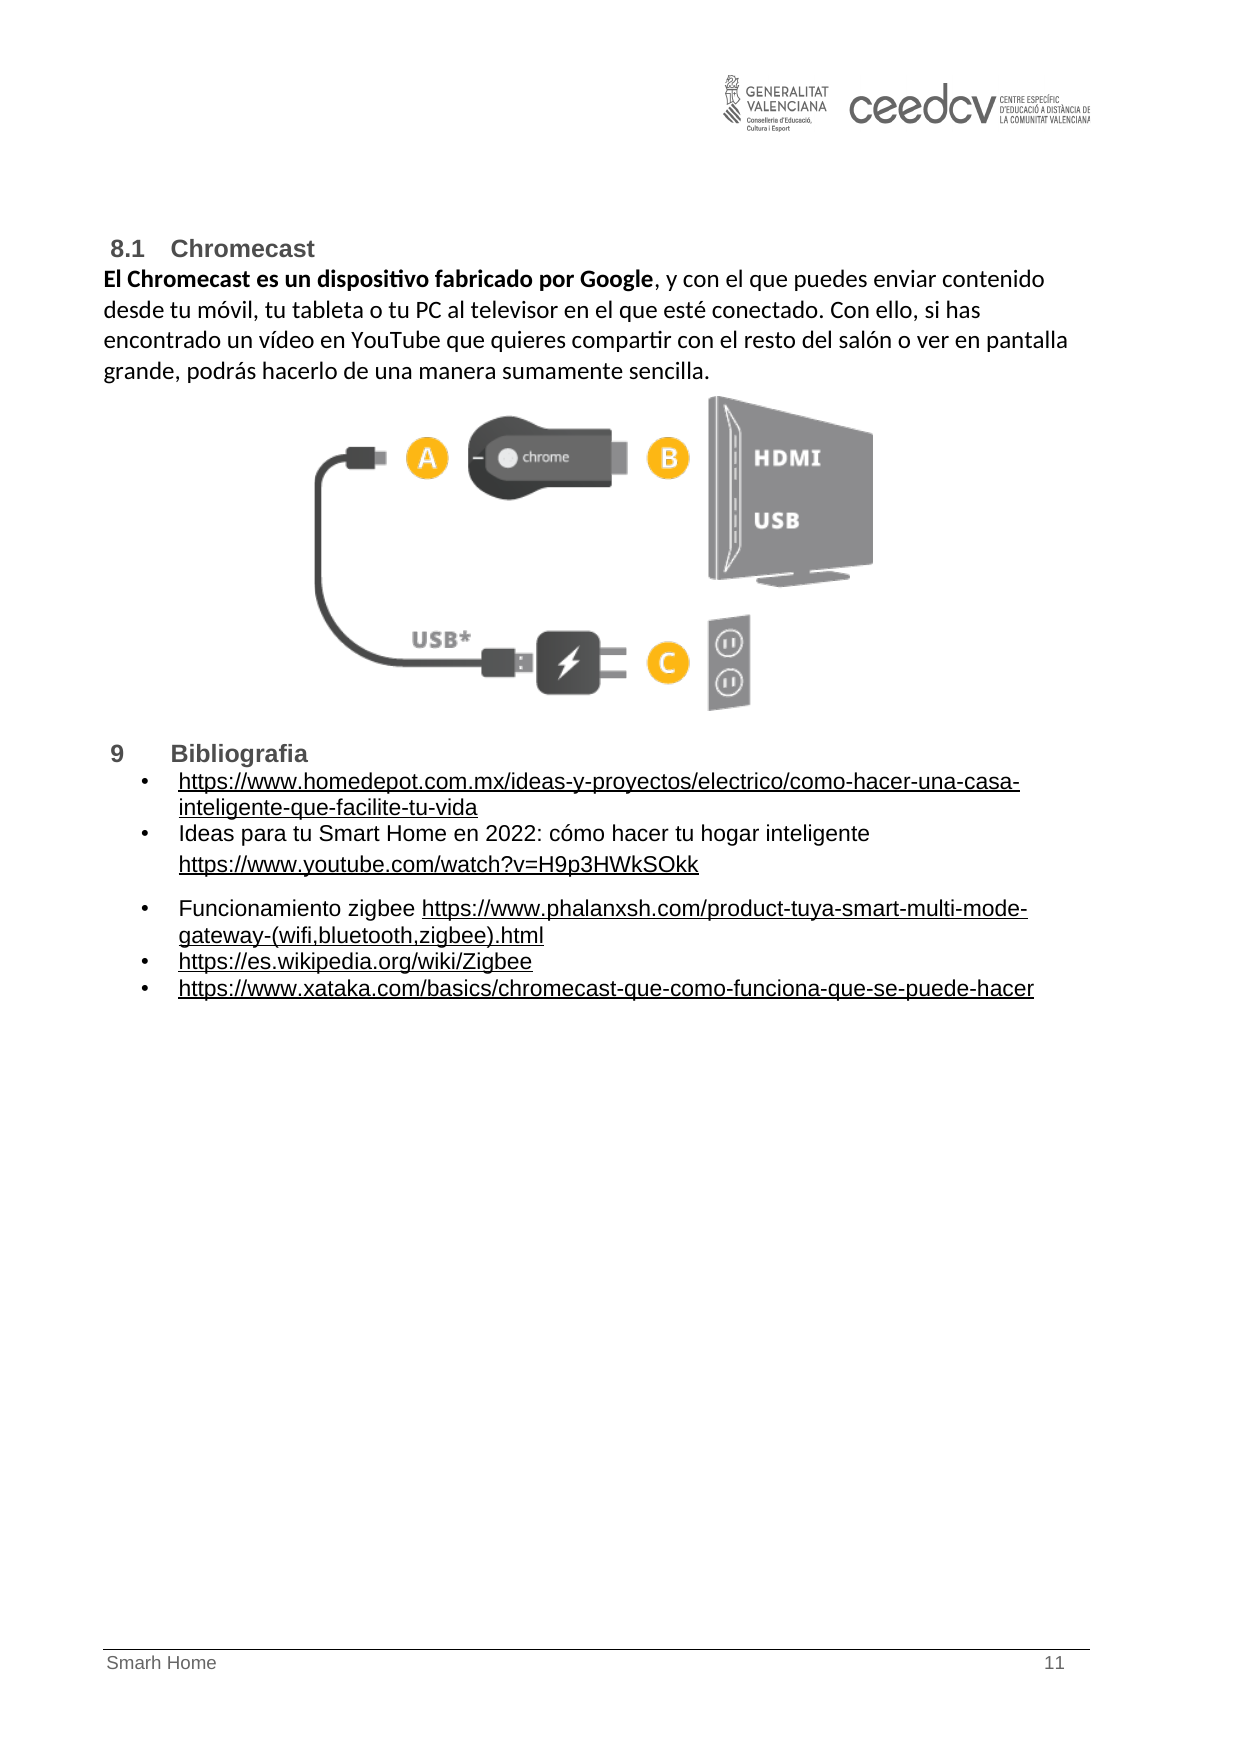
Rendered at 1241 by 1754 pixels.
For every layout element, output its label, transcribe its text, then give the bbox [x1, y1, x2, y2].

picture [314, 396, 879, 711]
list https://es.wikipedia.org/wiki/Zigbee [141, 948, 1090, 974]
list Ideas para tu Smart Home en 2022: cómo hacer tu hogar inteligente https://www.youtube.com/watch?v=H9p3HWkSOkk [141, 820, 1090, 877]
picture [723, 75, 1091, 132]
subtitle Bibliografia [103, 741, 1090, 768]
text El Chromecast es un dispositivo fabricado por Google, y con el que puedes enviar contenido desde tu móvil, tu tableta o tu PC al televisor en el que esté conectado. Con ello, si has encontrado un vídeo en YouTube que quieres compartir con el resto del salón o ver en pantalla grande, podrás hacerlo de una manera sumamente sencilla. [103, 263, 1090, 386]
list https://www.xataka.com/basics/chromecast-que-como-funciona-que-se-puede-hacer [141, 974, 1090, 1001]
subtitle Chromecast [103, 236, 1090, 263]
list https://www.homedepot.com.mx/ideas-y-proyectos/electrico/como-hacer-una-casa-inteligente-que-facilite-tu-vida [141, 768, 1090, 820]
list Funcionamiento zigbee https://www.phalanxsh.com/product-tuya-smart-multi-mode-gateway-(wifi,bluetooth,zigbee).html [141, 895, 1090, 948]
